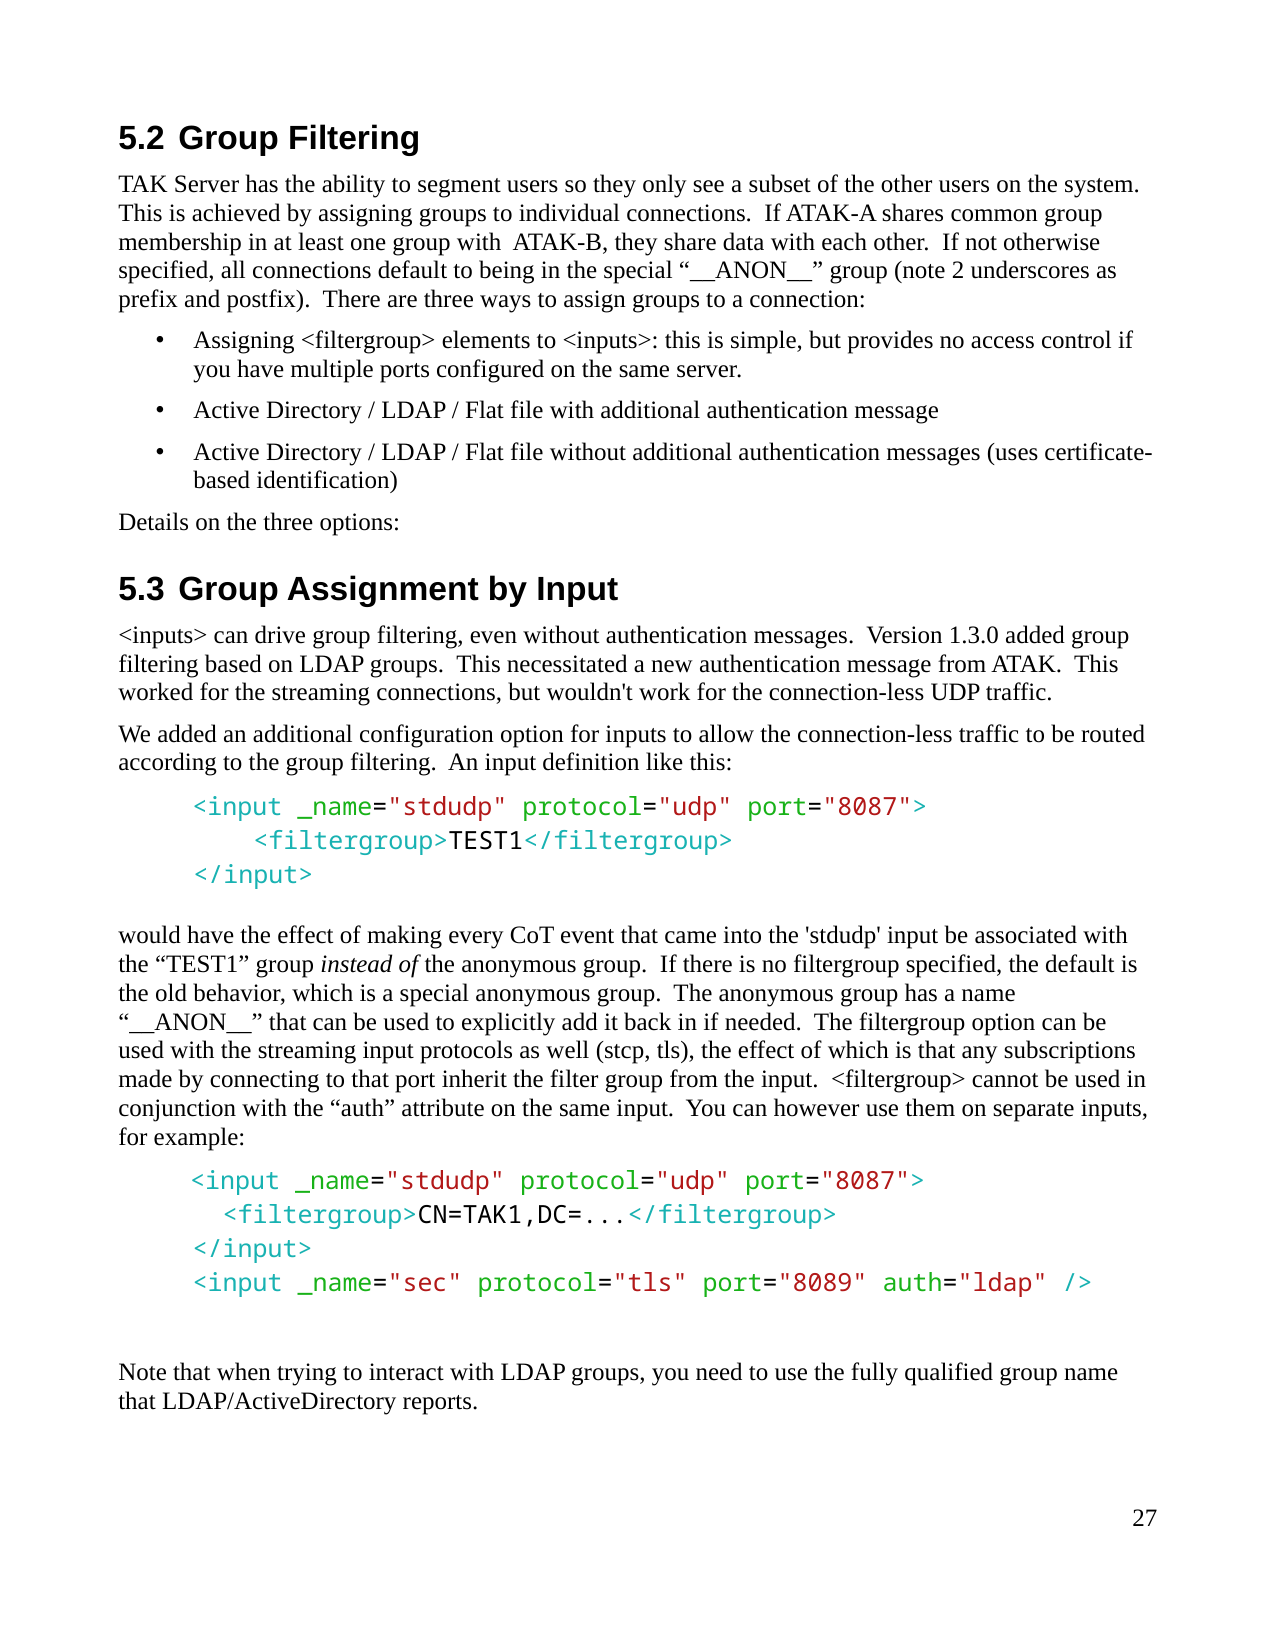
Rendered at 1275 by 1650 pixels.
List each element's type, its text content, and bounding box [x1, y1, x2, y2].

text Note that when trying to interact with LDAP groups, you need to use the fully qualified group name that LDAP/ActiveDirectory reports. [118, 1357, 1157, 1415]
list Active Directory / LDAP / Flat file without additional authentication messages (uses certificate-based identification) [156, 437, 1157, 494]
text <inputs> can drive group filtering, even without authentication messages. Version 1.3.0 added group filtering based on LDAP groups. This necessitated a new authentication message from ATAK. This worked for the streaming connections, but wouldn't work for the connection-less UDP traffic. [118, 620, 1157, 706]
text We added an additional configuration option for inputs to allow the connection-less traffic to be routed according to the group filtering. An input definition like this: [118, 719, 1157, 776]
text <input _name="stdudp" protocol="udp" port="8087"> <filtergroup>TEST1</filtergroup> </input> [118, 789, 1098, 891]
text would have the effect of making every CoT event that came into the 'stdudp' input be associated with the “TEST1” group instead of the anonymous group. If there is no filtergroup specified, the default is the old behavior, which is a special anonymous group. The anonymous group has a name “__ANON__” that can be used to explicitly add it back in if needed. The filtergroup option can be used with the streaming input protocols as well (stcp, tls), the effect of which is that any subscriptions made by connecting to that port inherit the filter group from the input. <filtergroup> cannot be used in conjunction with the “auth” attribute on the same input. You can however use them on separate inputs, for example: [118, 920, 1157, 1150]
list Assigning <filtergroup> elements to <inputs>: this is simple, but provides no access control if you have multiple ports configured on the same server. [156, 326, 1157, 383]
text TAK Server has the ability to segment users so they only see a subset of the other users on the system. This is achieved by assigning groups to individual connections. If ATAK-A shares common group membership in at least one group with ATAK-B, they share data with each other. If not otherwise specified, all connections default to being in the special “__ANON__” group (note 2 underscores as prefix and postfix). There are three ways to assign groups to a connection: [118, 169, 1157, 313]
text <input _name="stdudp" protocol="udp" port="8087"> <filtergroup>CN=TAK1,DC=...</filtergroup> </input> <input _name="sec" protocol="tls" port="8089" auth="ldap" /> [177, 1163, 1098, 1328]
subtitle Group Assignment by Input [118, 569, 1157, 607]
subtitle Group Filtering [118, 118, 1157, 157]
list Active Directory / LDAP / Flat file with additional authentication message [156, 396, 1157, 424]
text Details on the three options: [118, 507, 1157, 536]
